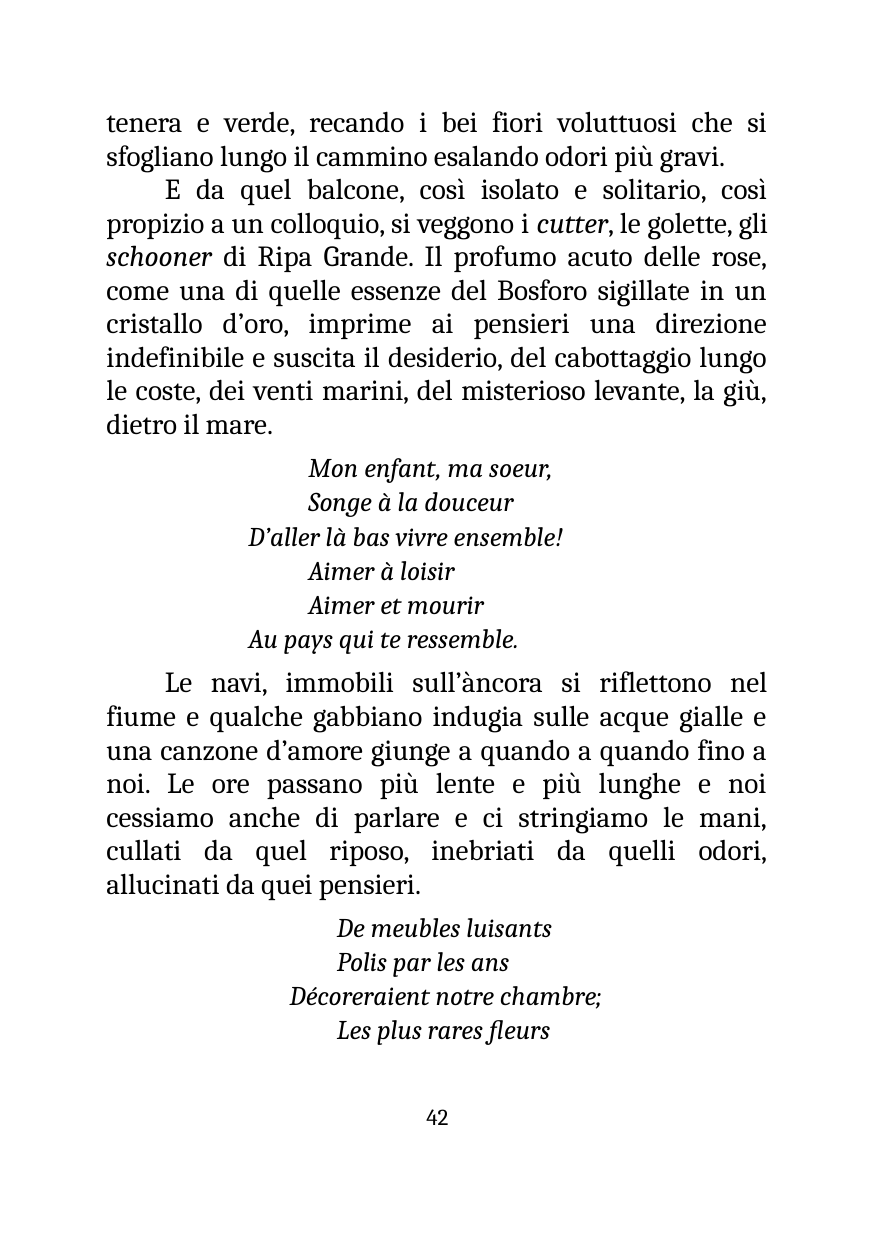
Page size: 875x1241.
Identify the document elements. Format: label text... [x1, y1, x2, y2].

text Mon enfant, ma soeur, [254, 453, 768, 484]
text Polis par les ans [337, 947, 768, 978]
text Aimer à loisir [254, 556, 768, 587]
text Aimer et mourir [254, 590, 768, 621]
text Le navi, immobili sull’àncora si riflettono nel fiume e qualche gabbiano indugia sulle acque gialle e una canzone d’amore giunge a quando a quando fino a noi. Le ore passano più lente e più lunghe e noi cessiamo anche di parlare e ci stringiamo le mani, cullati da quel riposo, inebriati da quelli odori, allucinati da quei pensieri. [106, 667, 768, 901]
text Au pays qui te ressemble. [248, 624, 768, 655]
text Décoreraient notre chambre; [289, 981, 768, 1012]
text De meubles luisants [337, 913, 768, 944]
text D’aller là bas vivre ensemble! [248, 522, 768, 553]
text Les plus rares fleurs [337, 1015, 768, 1047]
text Songe à la douceur [254, 487, 768, 519]
text tenera e verde, recando i bei fiori voluttuosi che si sfogliano lungo il cammino esalando odori più gravi. [106, 106, 768, 173]
text E da quel balcone, così isolato e solitario, così propizio a un colloquio, si veggono i cutter, le golette, gli schooner di Ripa Grande. Il profumo acuto delle rose, come una di quelle essenze del Bosforo sigillate in un cristallo d’oro, imprime ai pensieri una direzione indefinibile e suscita il desiderio, del cabottaggio lungo le coste, dei venti marini, del misterioso levante, la giù, dietro il mare. [106, 173, 768, 442]
